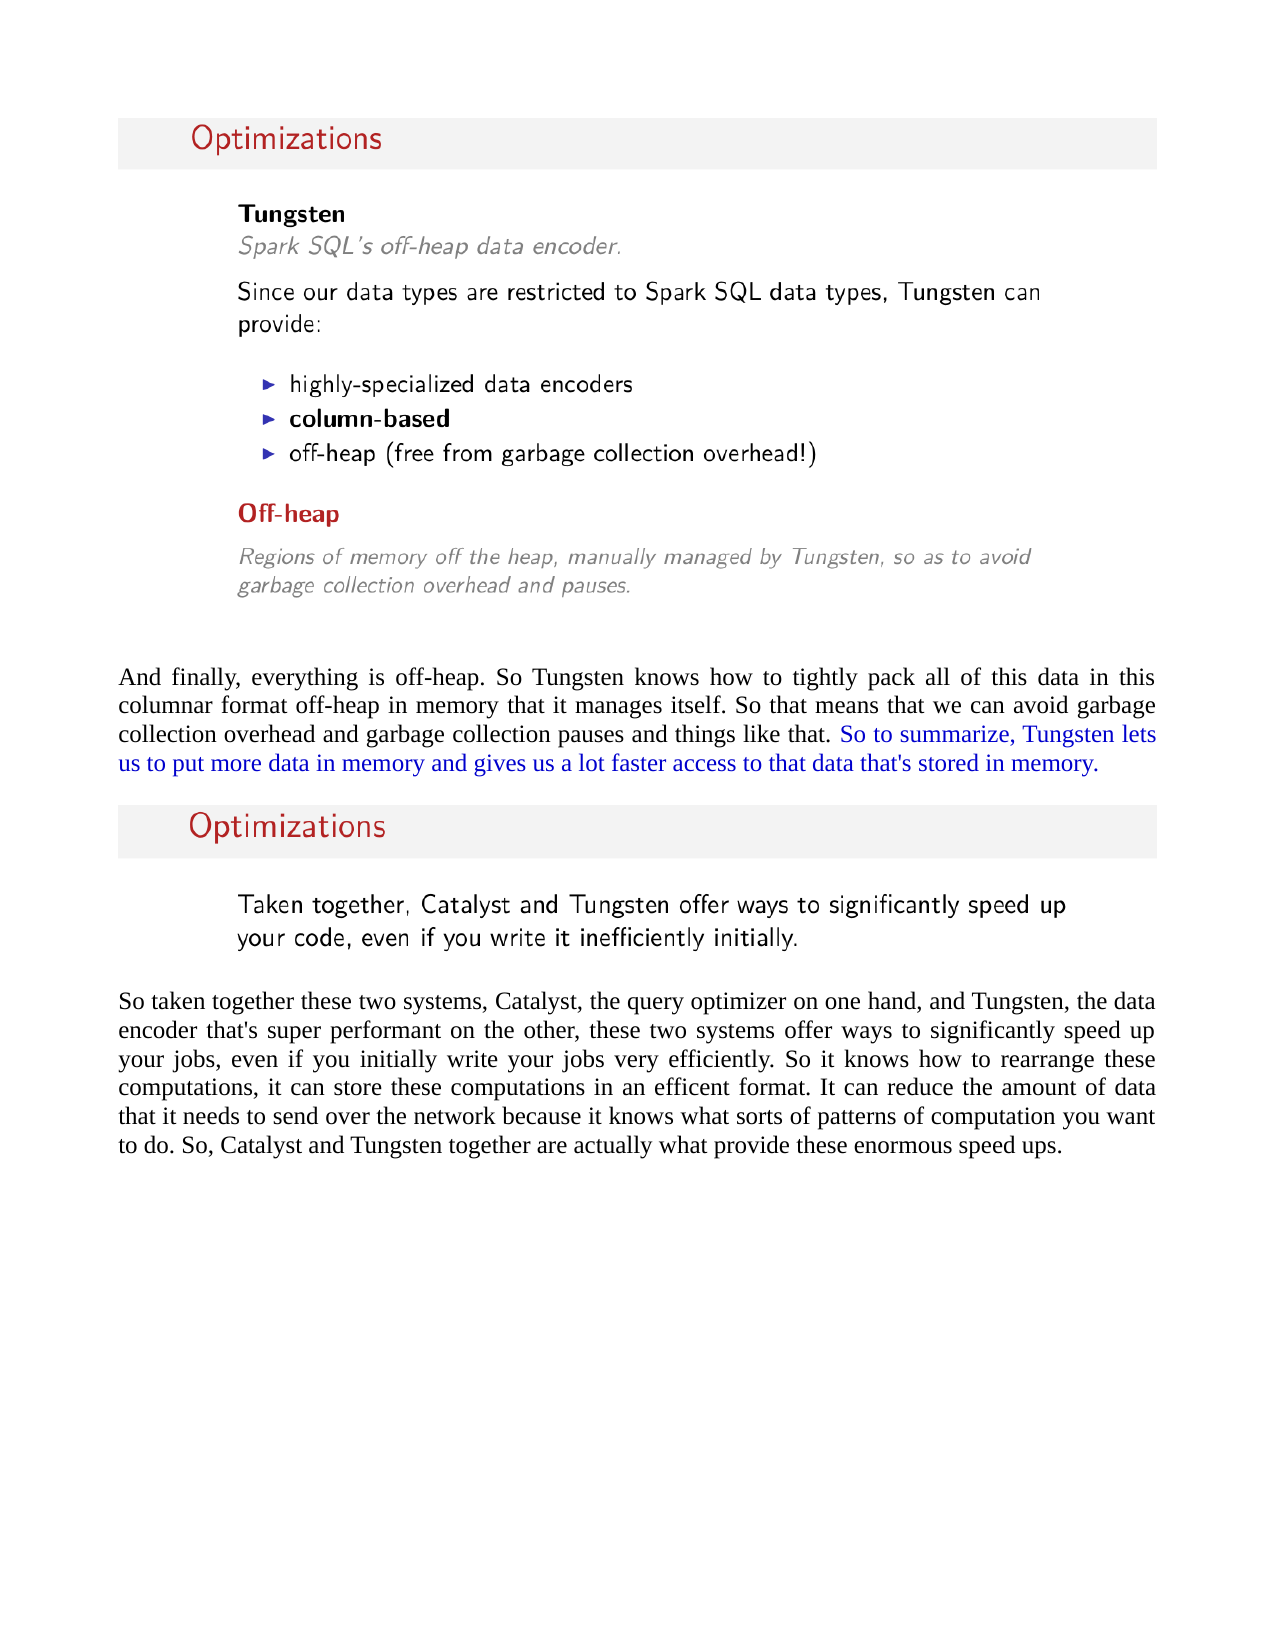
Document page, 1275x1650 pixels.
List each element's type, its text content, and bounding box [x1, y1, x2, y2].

picture [118, 118, 1157, 605]
text So taken together these two systems, Catalyst, the query optimizer on one hand, and Tungsten, the data encoder that's super performant on the other, these two systems offer ways to significantly speed up your jobs, even if you initially write your jobs very efficiently. So it knows how to rearrange these computations, it can store these computations in an efficent format. It can reduce the amount of data that it needs to send over the network because it knows what sorts of patterns of computation you want to do. So, Catalyst and Tungsten together are actually what provide these enormous speed ups. [118, 986, 1157, 1159]
picture [118, 805, 1157, 958]
text And finally, everything is off-heap. So Tungsten knows how to tightly pack all of this data in this columnar format off-heap in memory that it manages itself. So that means that we can avoid garbage collection overhead and garbage collection pauses and things like that. So to summarize, Tungsten lets us to put more data in memory and gives us a lot faster access to that data that's stored in memory. [118, 662, 1157, 777]
